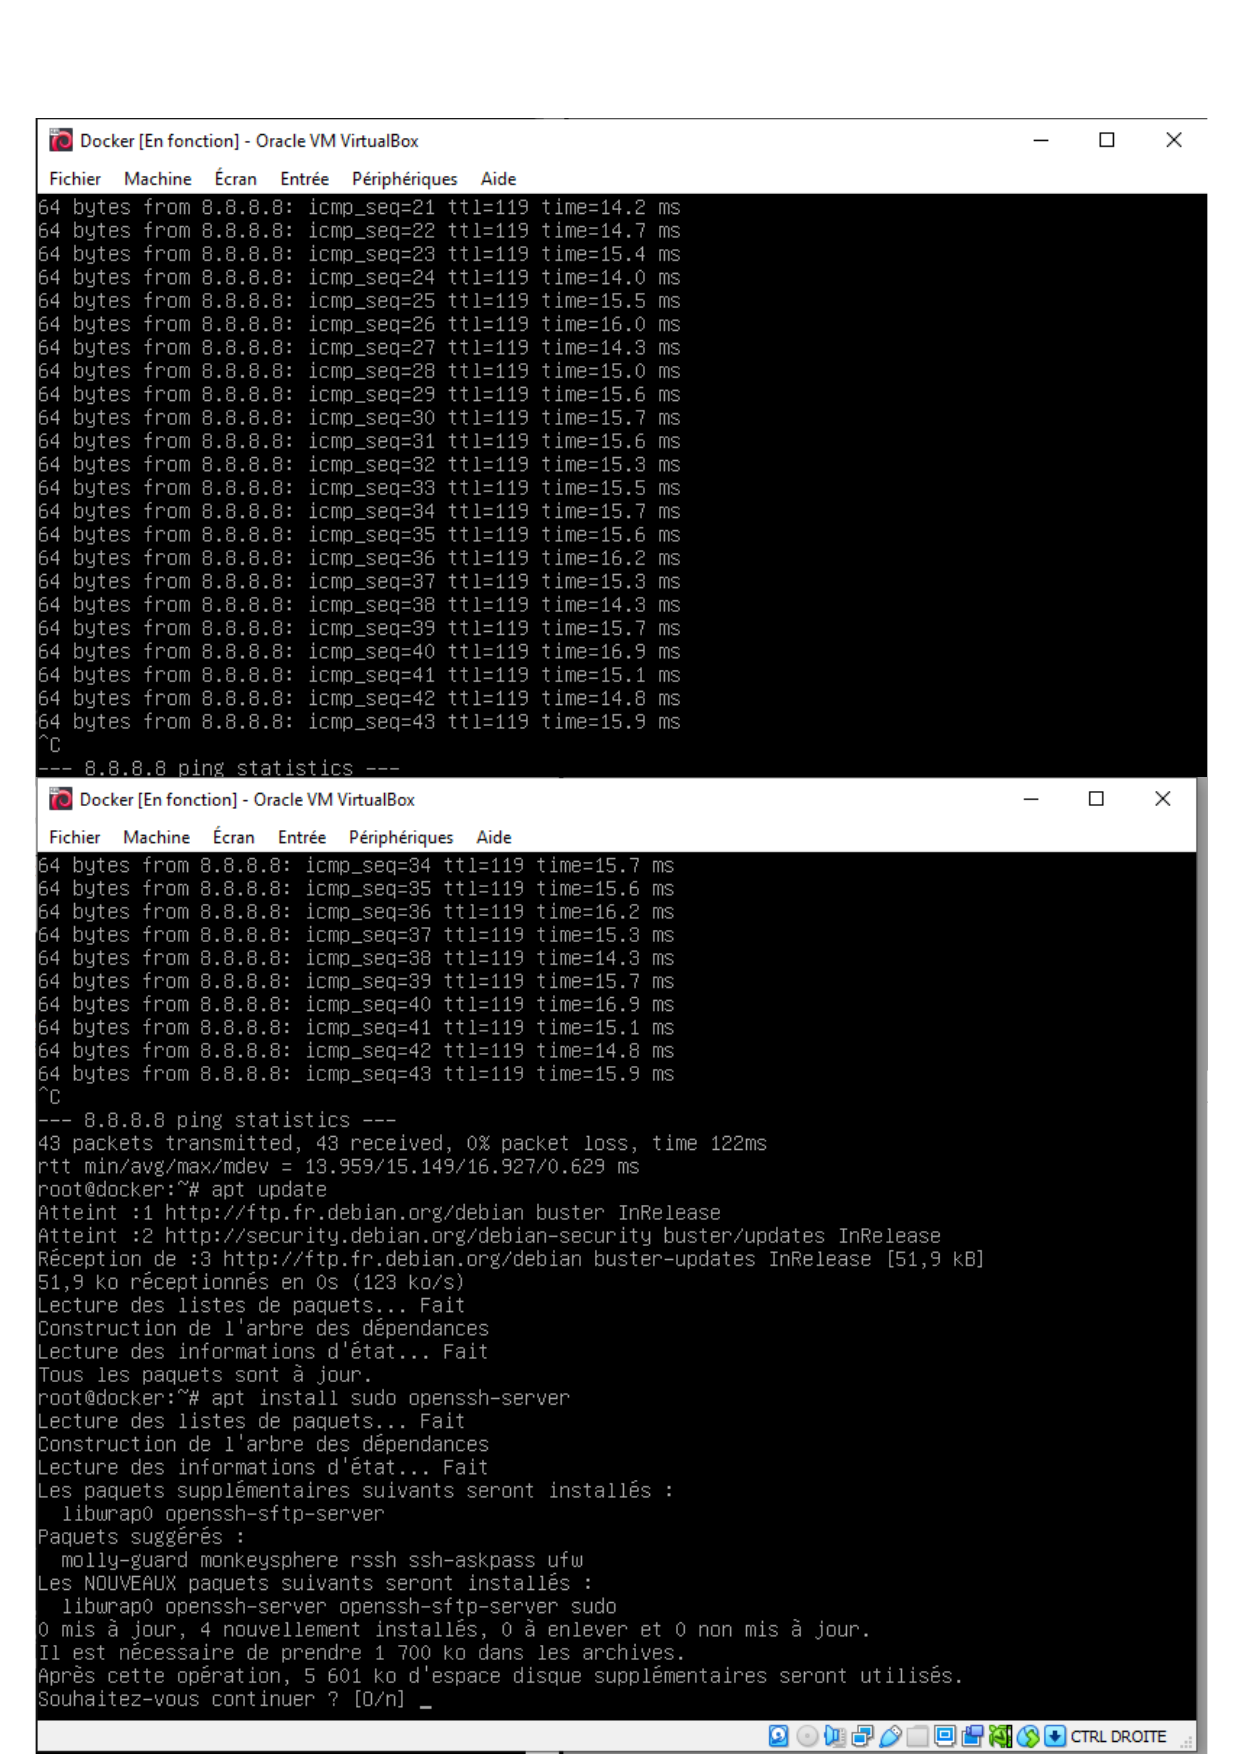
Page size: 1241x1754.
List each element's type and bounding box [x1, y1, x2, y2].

picture [35, 118, 1208, 1754]
